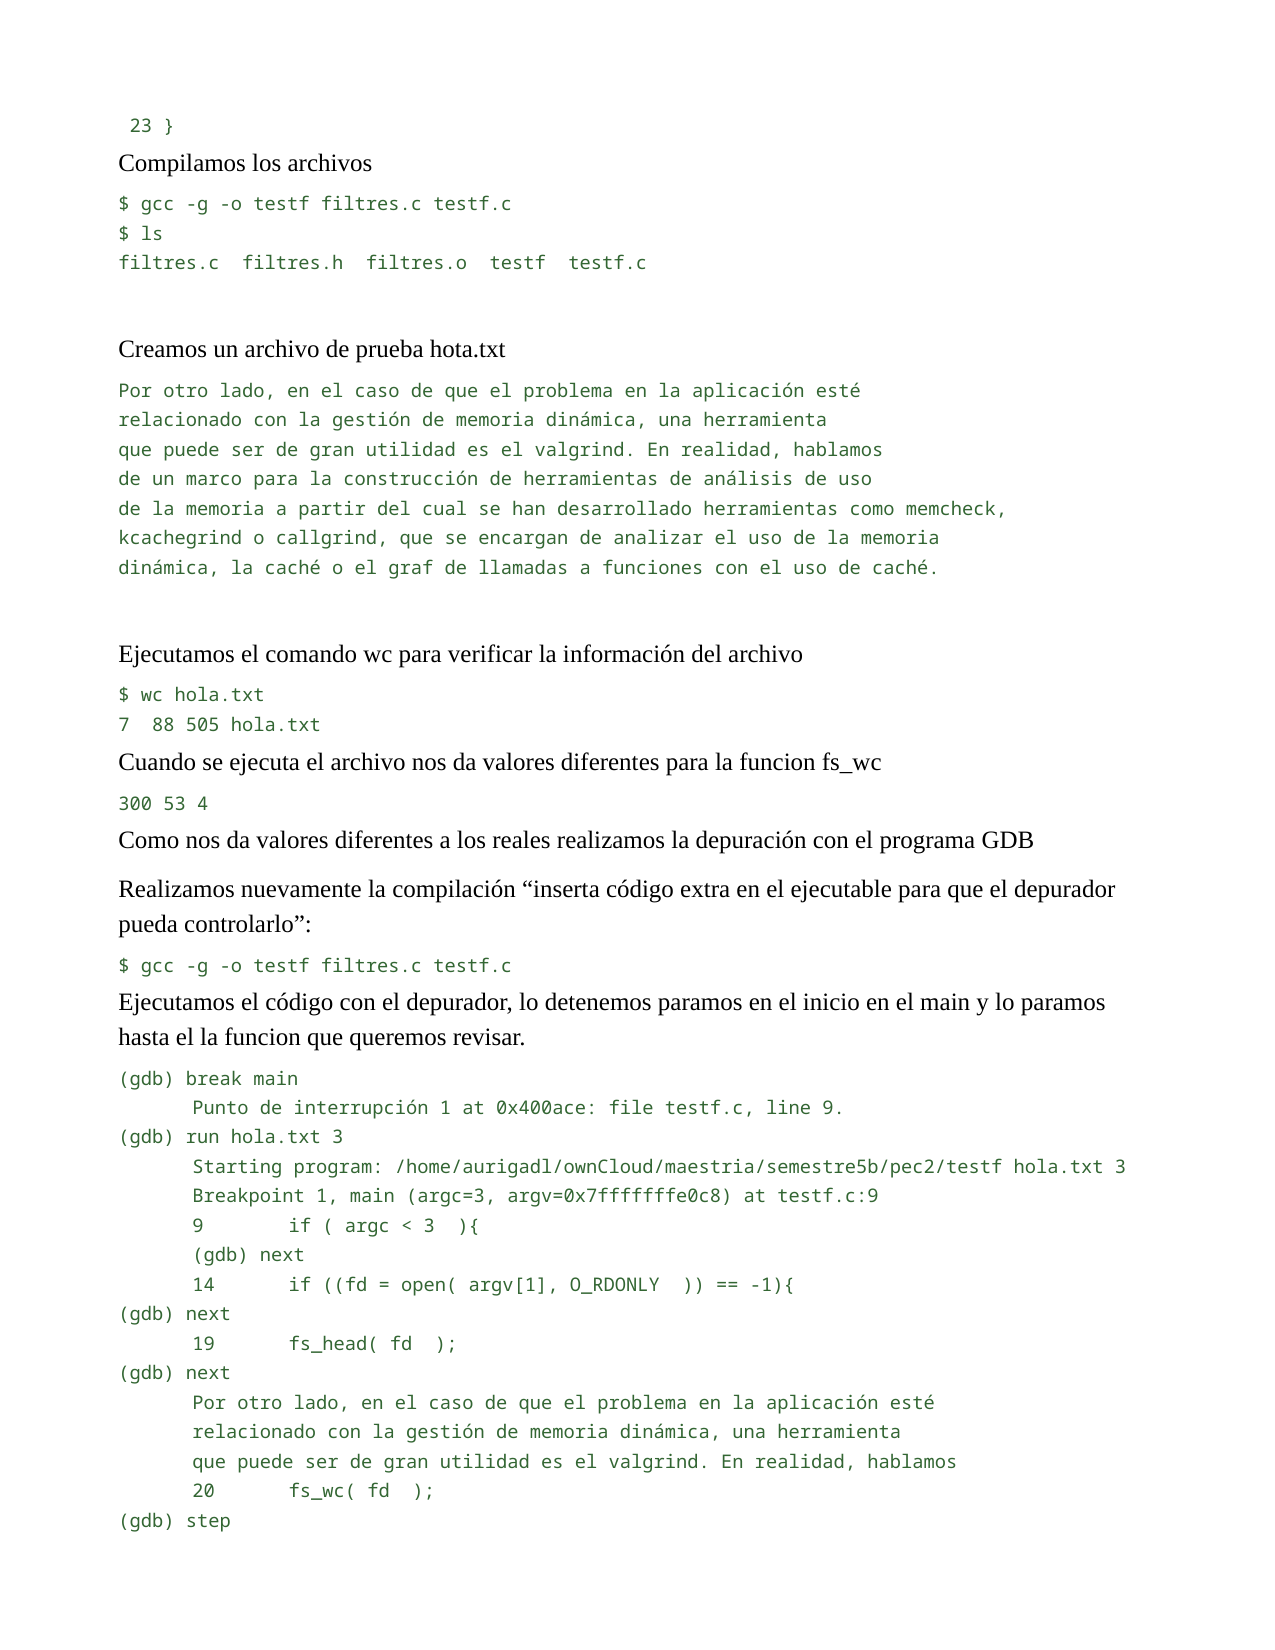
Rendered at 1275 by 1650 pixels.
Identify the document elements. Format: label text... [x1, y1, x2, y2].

text (gdb) next [118, 1307, 1157, 1324]
text dinámica, la caché o el graf de llamadas a funciones con el uso de caché. [118, 560, 1157, 578]
text relacionado con la gestión de memoria dinámica, una herramienta [118, 413, 1157, 430]
text Ejecutamos el código con el depurador, lo detenemos paramos en el inicio en el main y lo paramos hasta el la funcion que queremos revisar. [118, 987, 1157, 1051]
text 20 fs_wc( fd ); [192, 1483, 1157, 1501]
text 14 if ((fd = open( argv[1], O_RDONLY )) == -1){ [192, 1277, 1157, 1295]
text de la memoria a partir del cual se han desarrollado herramientas como memcheck, [118, 501, 1157, 519]
text Starting program: /home/aurigadl/ownCloud/maestria/semestre5b/pec2/testf hola.txt 3 [192, 1159, 1157, 1177]
text (gdb) break main [118, 1071, 1157, 1088]
text (gdb) next [192, 1248, 1157, 1265]
text Compilamos los archivos [118, 148, 1157, 176]
text que puede ser de gran utilidad es el valgrind. En realidad, hablamos [192, 1454, 1157, 1472]
text relacionado con la gestión de memoria dinámica, una herramienta [192, 1424, 1157, 1442]
text kcachegrind o callgrind, que se encargan de analizar el uso de la memoria [118, 531, 1157, 548]
text Punto de interrupción 1 at 0x400ace: file testf.c, line 9. [118, 1100, 1157, 1118]
text (gdb) run hola.txt 3 [118, 1130, 1157, 1147]
text 7 88 505 hola.txt [118, 717, 1157, 735]
text filtres.c filtres.h filtres.o testf testf.c [118, 256, 1157, 273]
text 9 if ( argc < 3 ){ [192, 1218, 1157, 1236]
text (gdb) step [118, 1513, 1157, 1531]
text $ ls [118, 226, 1157, 244]
text $ gcc -g -o testf filtres.c testf.c [118, 197, 1157, 214]
text de un marco para la construcción de herramientas de análisis de uso [118, 472, 1157, 489]
text Realizamos nuevamente la compilación “inserta código extra en el ejecutable para que el depurador pueda controlarlo”: [118, 874, 1157, 937]
text que puede ser de gran utilidad es el valgrind. En realidad, hablamos [118, 442, 1157, 460]
text 300 53 4 [118, 796, 1157, 813]
text Como nos da valores diferentes a los reales realizamos la depuración con el programa GDB [118, 825, 1157, 854]
text 19 fs_head( fd ); [192, 1336, 1157, 1354]
text 23 } [118, 118, 1157, 136]
text $ wc hola.txt [118, 688, 1157, 705]
text Ejecutamos el comando wc para verificar la información del archivo [118, 639, 1157, 667]
text Creamos un archivo de prueba hota.txt [118, 334, 1157, 363]
text Por otro lado, en el caso de que el problema en la aplicación esté [118, 383, 1157, 401]
text (gdb) next [118, 1366, 1157, 1383]
text Cuando se ejecuta el archivo nos da valores diferentes para la funcion fs_wc [118, 747, 1157, 775]
text $ gcc -g -o testf filtres.c testf.c [118, 958, 1157, 976]
text Por otro lado, en el caso de que el problema en la aplicación esté [192, 1395, 1157, 1413]
text Breakpoint 1, main (argc=3, argv=0x7fffffffe0c8) at testf.c:9 [192, 1189, 1157, 1206]
